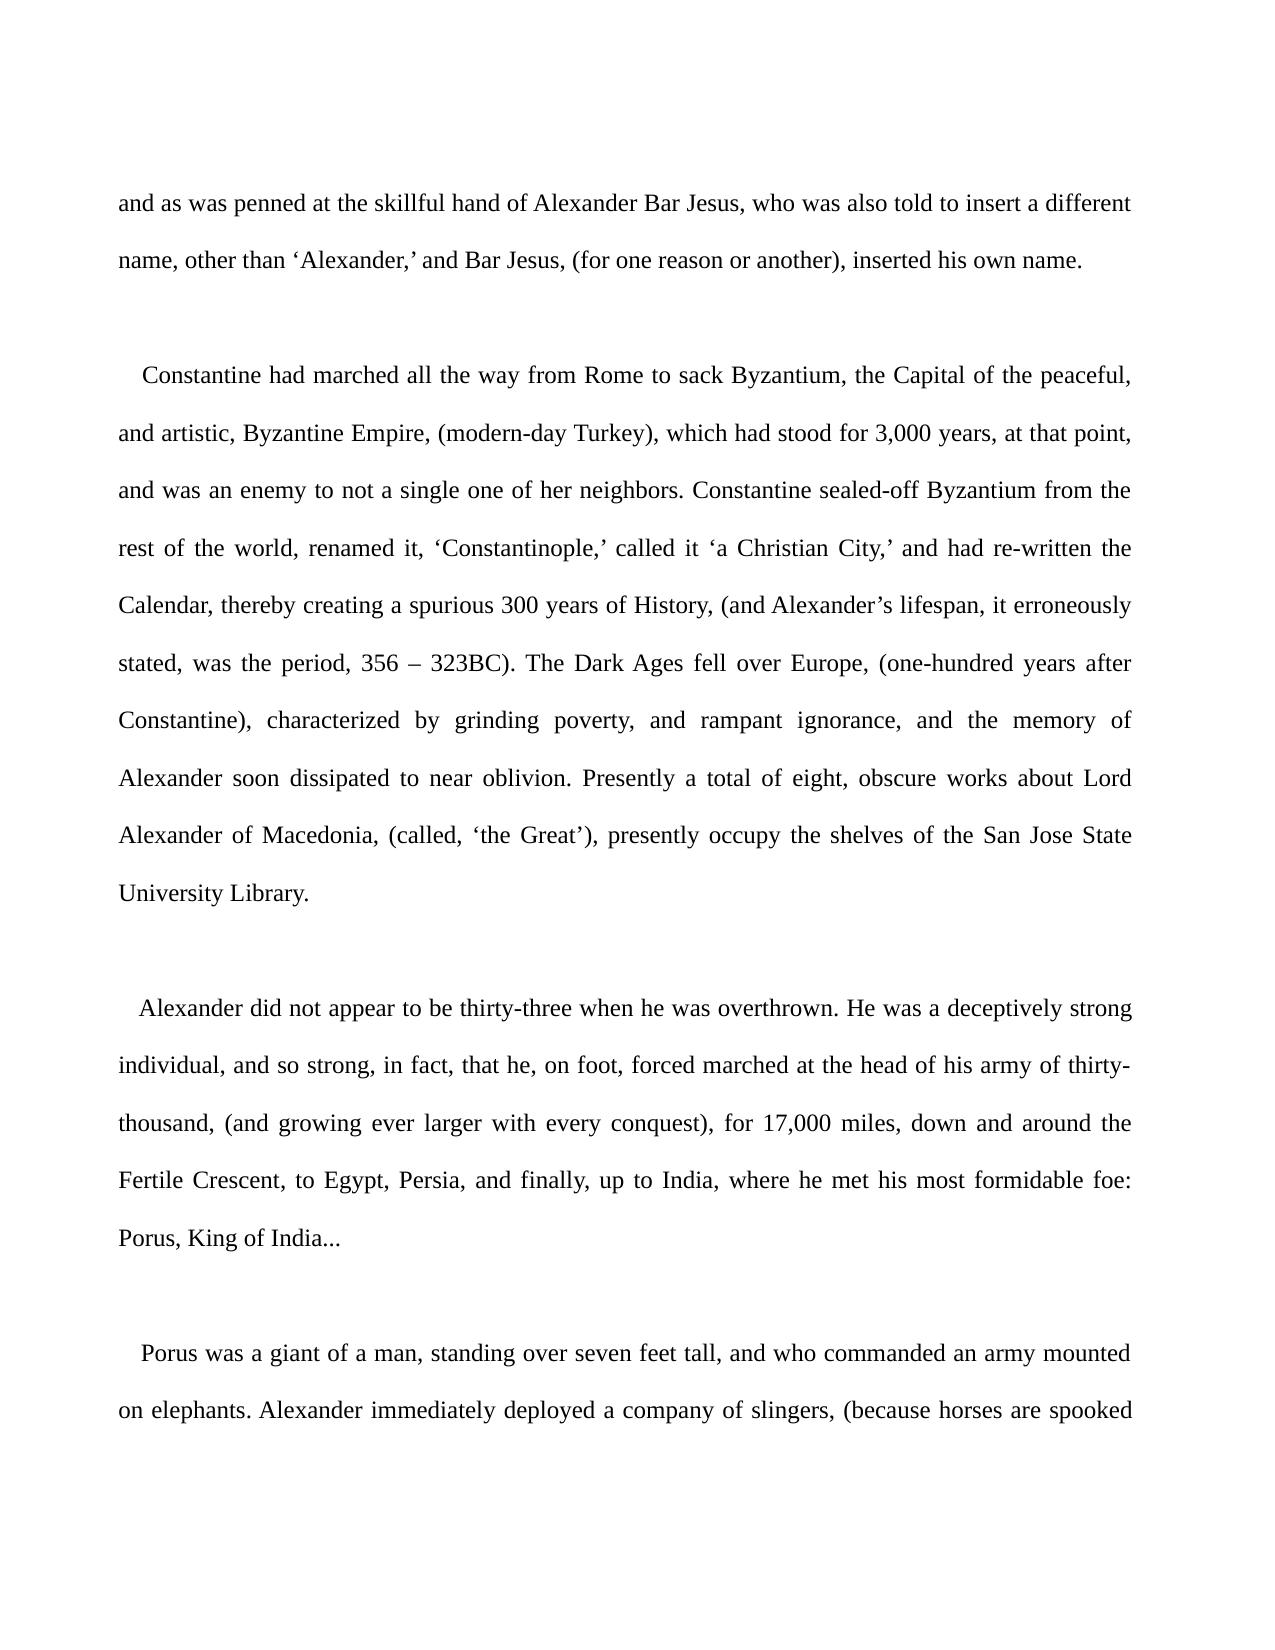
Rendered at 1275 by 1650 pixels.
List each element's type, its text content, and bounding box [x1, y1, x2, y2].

text Porus was a giant of a man, standing over seven feet tall, and who commanded an army mounted on elephants. Alexander immediately deployed a company of slingers, (because horses are spooked [118, 1338, 1133, 1424]
text and as was penned at the skillful hand of Alexander Bar Jesus, who was also told to insert a different name, other than ‘Alexander,’ and Bar Jesus, (for one reason or another), inserted his own name. [118, 188, 1133, 274]
text Constantine had marched all the way from Rome to sack Byzantium, the Capital of the peaceful, and artistic, Byzantine Empire, (modern-day Turkey), which had stood for 3,000 years, at that point, and was an enemy to not a single one of her neighbors. Constantine sealed-off Byzantium from the rest of the world, renamed it, ‘Constantinople,’ called it ‘a Christian City,’ and had re-written the Calendar, thereby creating a spurious 300 years of History, (and Alexander’s lifespan, it erroneously stated, was the period, 356 – 323BC). The Dark Ages fell over Europe, (one-hundred years after Constantine), characterized by grinding poverty, and rampant ignorance, and the memory of Alexander soon dissipated to near oblivion. Presently a total of eight, obscure works about Lord Alexander of Macedonia, (called, ‘the Great’), presently occupy the shelves of the San Jose State University Library. [118, 360, 1133, 907]
text Alexander did not appear to be thirty-three when he was overthrown. He was a deceptively strong individual, and so strong, in fact, that he, on foot, forced marched at the head of his army of thirty-thousand, (and growing ever larger with every conquest), for 17,000 miles, down and around the Fertile Crescent, to Egypt, Persia, and finally, up to India, where he met his most formidable foe: Porus, King of India... [118, 993, 1133, 1252]
